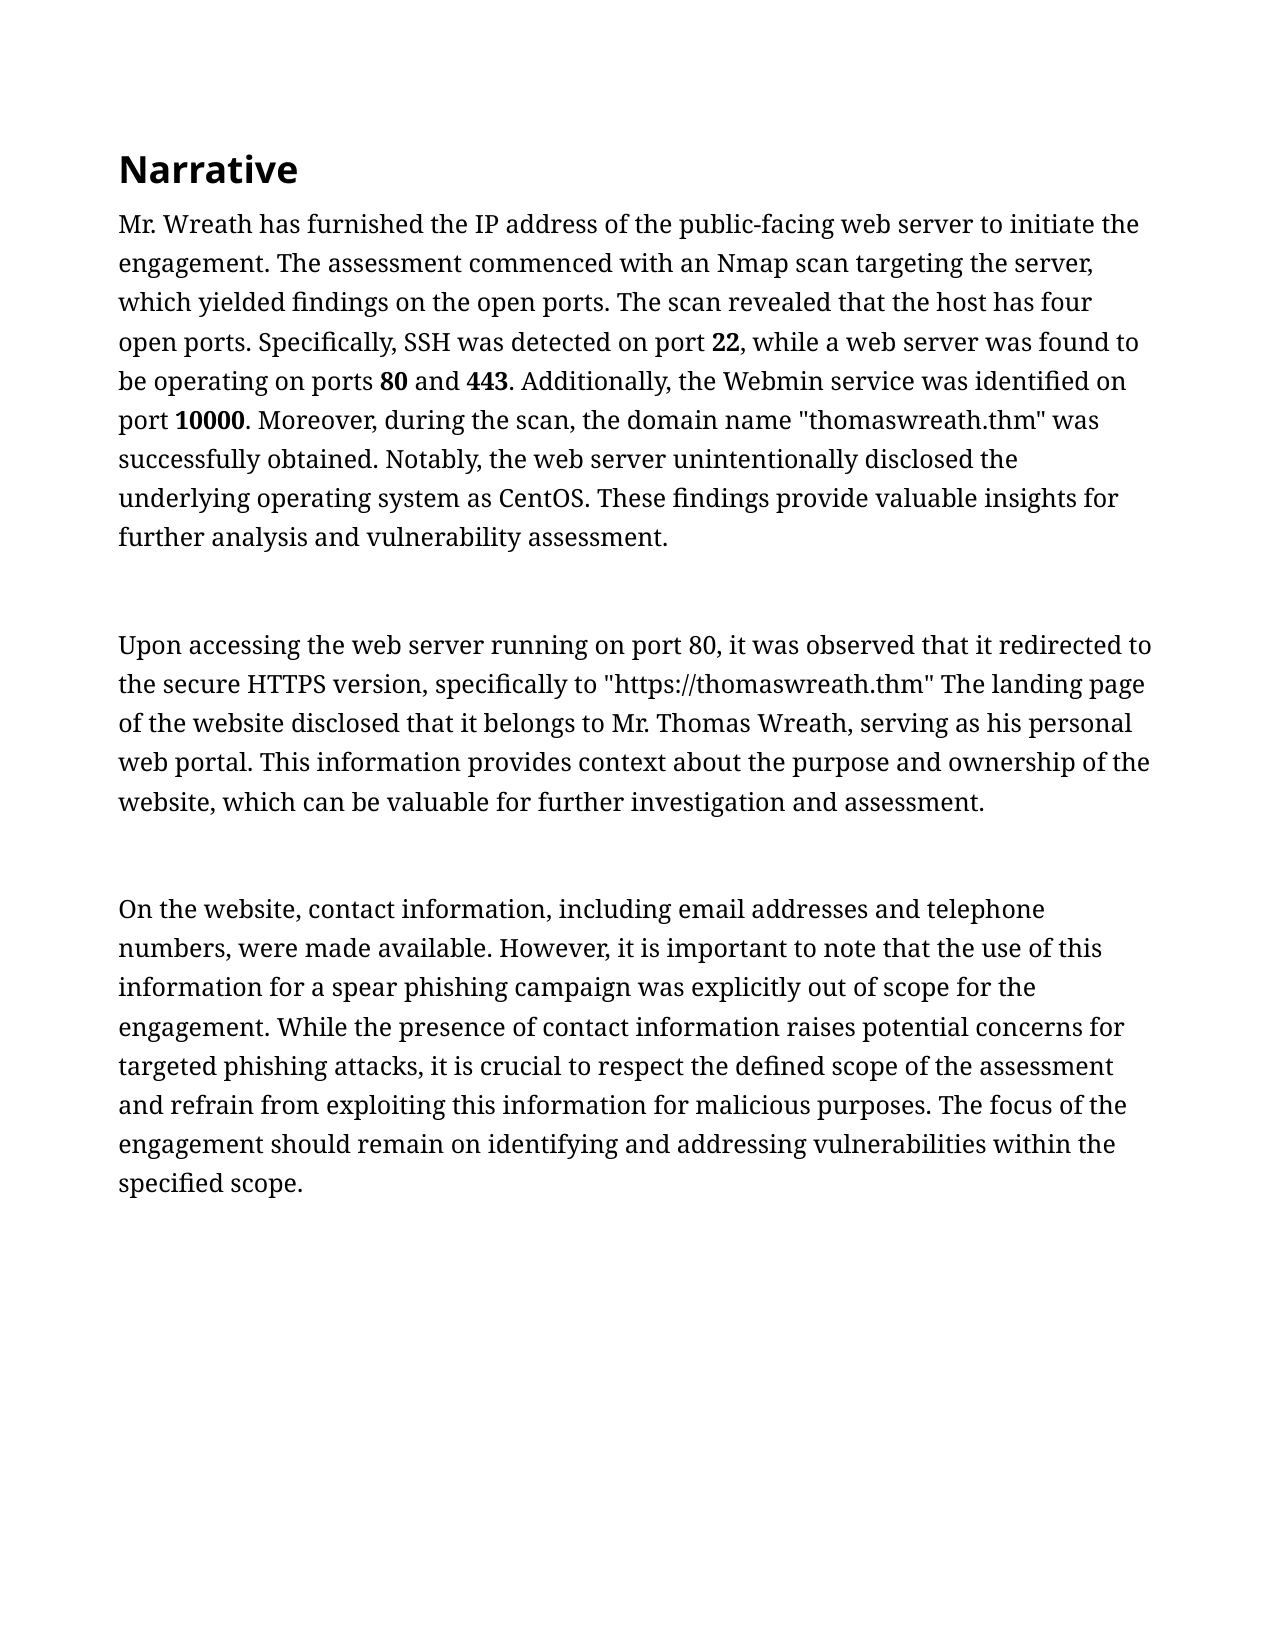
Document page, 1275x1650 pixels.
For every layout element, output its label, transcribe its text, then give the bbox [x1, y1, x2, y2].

subtitle Narrative [118, 143, 1157, 194]
text Mr. Wreath has furnished the IP address of the public-facing web server to initiate the engagement. The assessment commenced with an Nmap scan targeting the server, which yielded findings on the open ports. The scan revealed that the host has four open ports. Specifically, SSH was detected on port 22, while a web server was found to be operating on ports 80 and 443. Additionally, the Webmin service was identified on port 10000. Moreover, during the scan, the domain name "thomaswreath.thm" was successfully obtained. Notably, the web server unintentionally disclosed the underlying operating system as CentOS. These findings provide valuable insights for further analysis and vulnerability assessment. [118, 207, 1157, 554]
text Upon accessing the web server running on port 80, it was observed that it redirected to the secure HTTPS version, specifically to "https://thomaswreath.thm" The landing page of the website disclosed that it belongs to Mr. Thomas Wreath, serving as his personal web portal. This information provides context about the purpose and ownership of the website, which can be valuable for further investigation and assessment. [118, 627, 1157, 818]
text On the website, contact information, including email addresses and telephone numbers, were made available. However, it is important to note that the use of this information for a spear phishing campaign was explicitly out of scope for the engagement. While the presence of contact information raises potential concerns for targeted phishing attacks, it is crucial to respect the defined scope of the assessment and refrain from exploiting this information for malicious purposes. The focus of the engagement should remain on identifying and addressing vulnerabilities within the specified scope. [118, 892, 1157, 1200]
